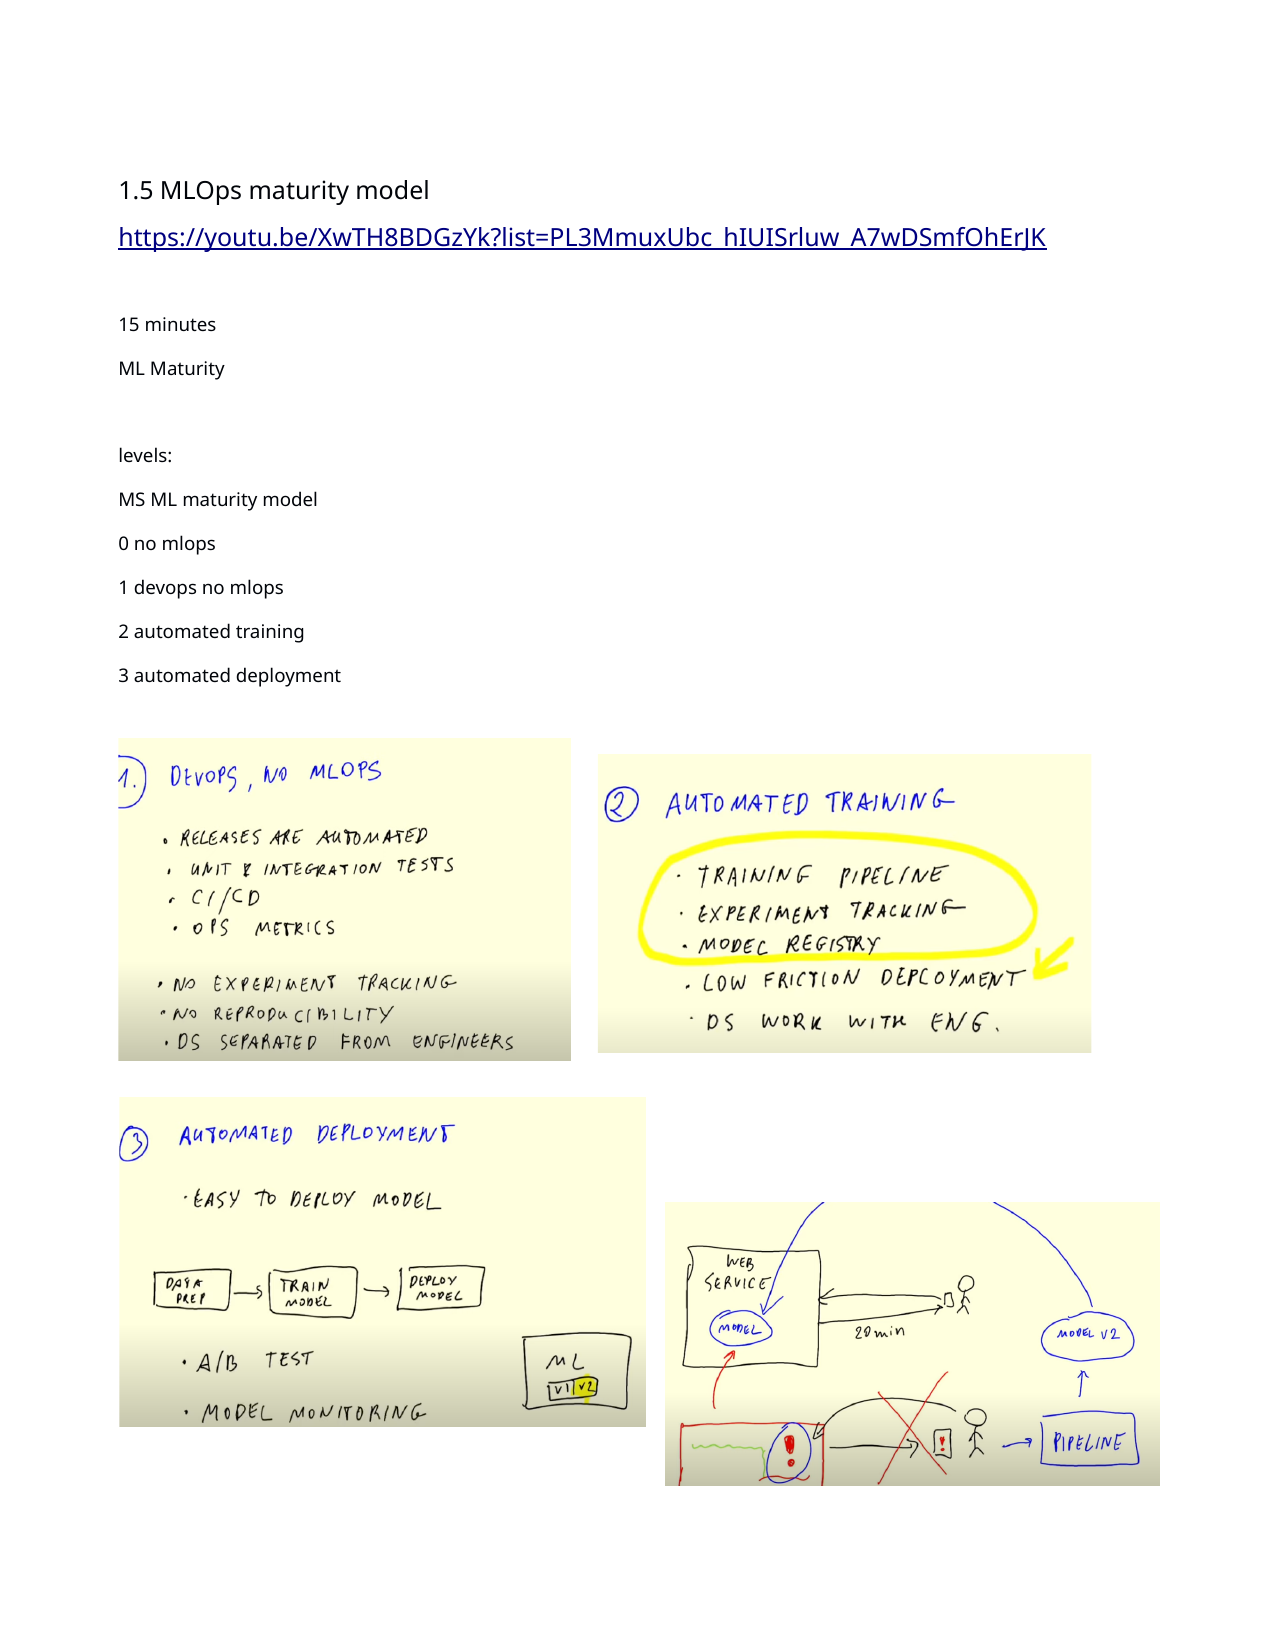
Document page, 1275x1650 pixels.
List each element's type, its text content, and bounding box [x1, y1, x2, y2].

text 0 no mlops [118, 530, 1157, 556]
picture [597, 754, 1092, 1053]
text 15 minutes [118, 273, 1157, 337]
text ML Maturity [118, 355, 1157, 381]
text https://youtu.be/XwTH8BDGzYk?list=PL3MmuxUbc_hIUISrluw_A7wDSmfOhErJK [118, 219, 1157, 254]
text 3 automated deployment [118, 662, 1157, 687]
picture [665, 1202, 1160, 1486]
picture [118, 738, 571, 1061]
text levels: [118, 443, 1157, 468]
text 1 devops no mlops [118, 574, 1157, 600]
text 2 automated training [118, 618, 1157, 644]
picture [119, 1097, 646, 1427]
text MS ML maturity model [118, 487, 1157, 512]
subtitle 1.5 MLOps maturity model [118, 173, 1157, 207]
